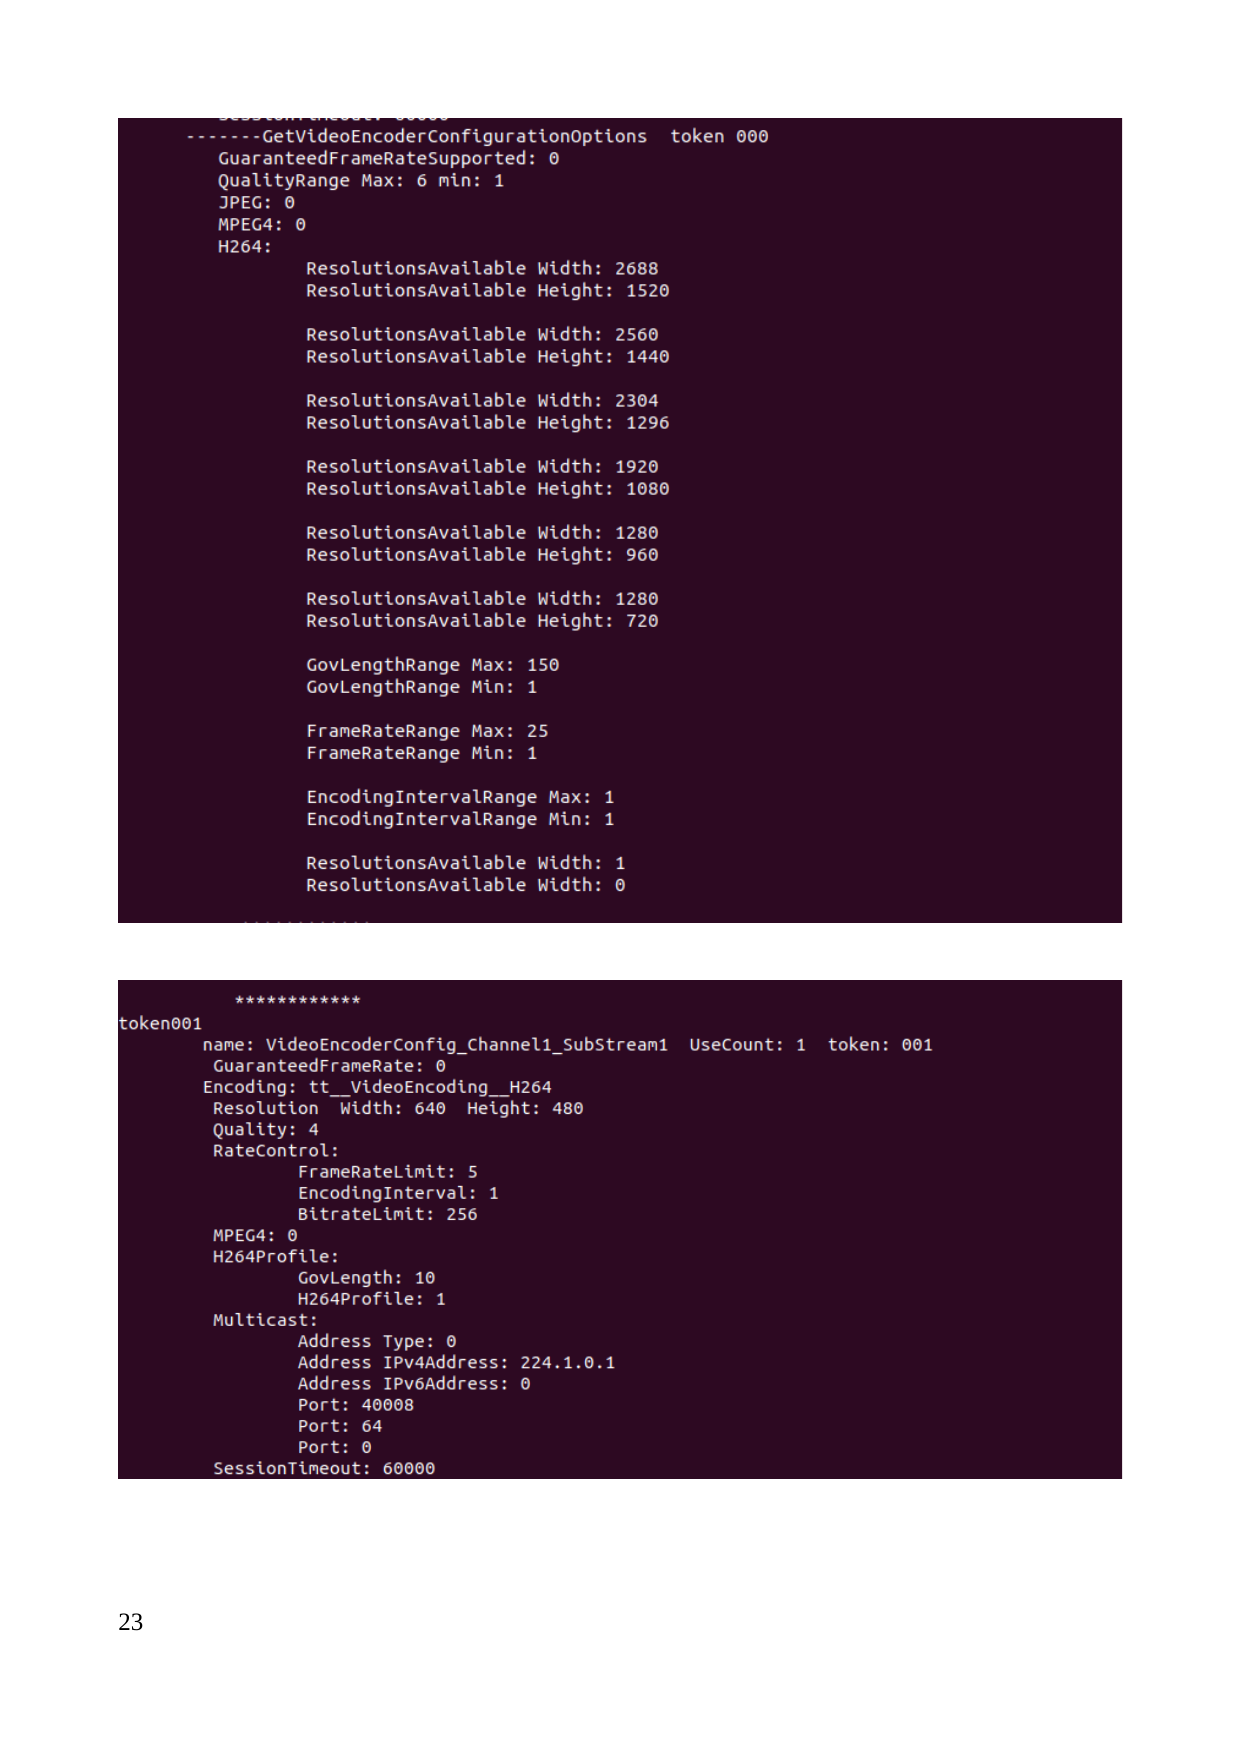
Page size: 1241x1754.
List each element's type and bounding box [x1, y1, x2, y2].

picture [118, 118, 1123, 923]
picture [118, 980, 1123, 1479]
